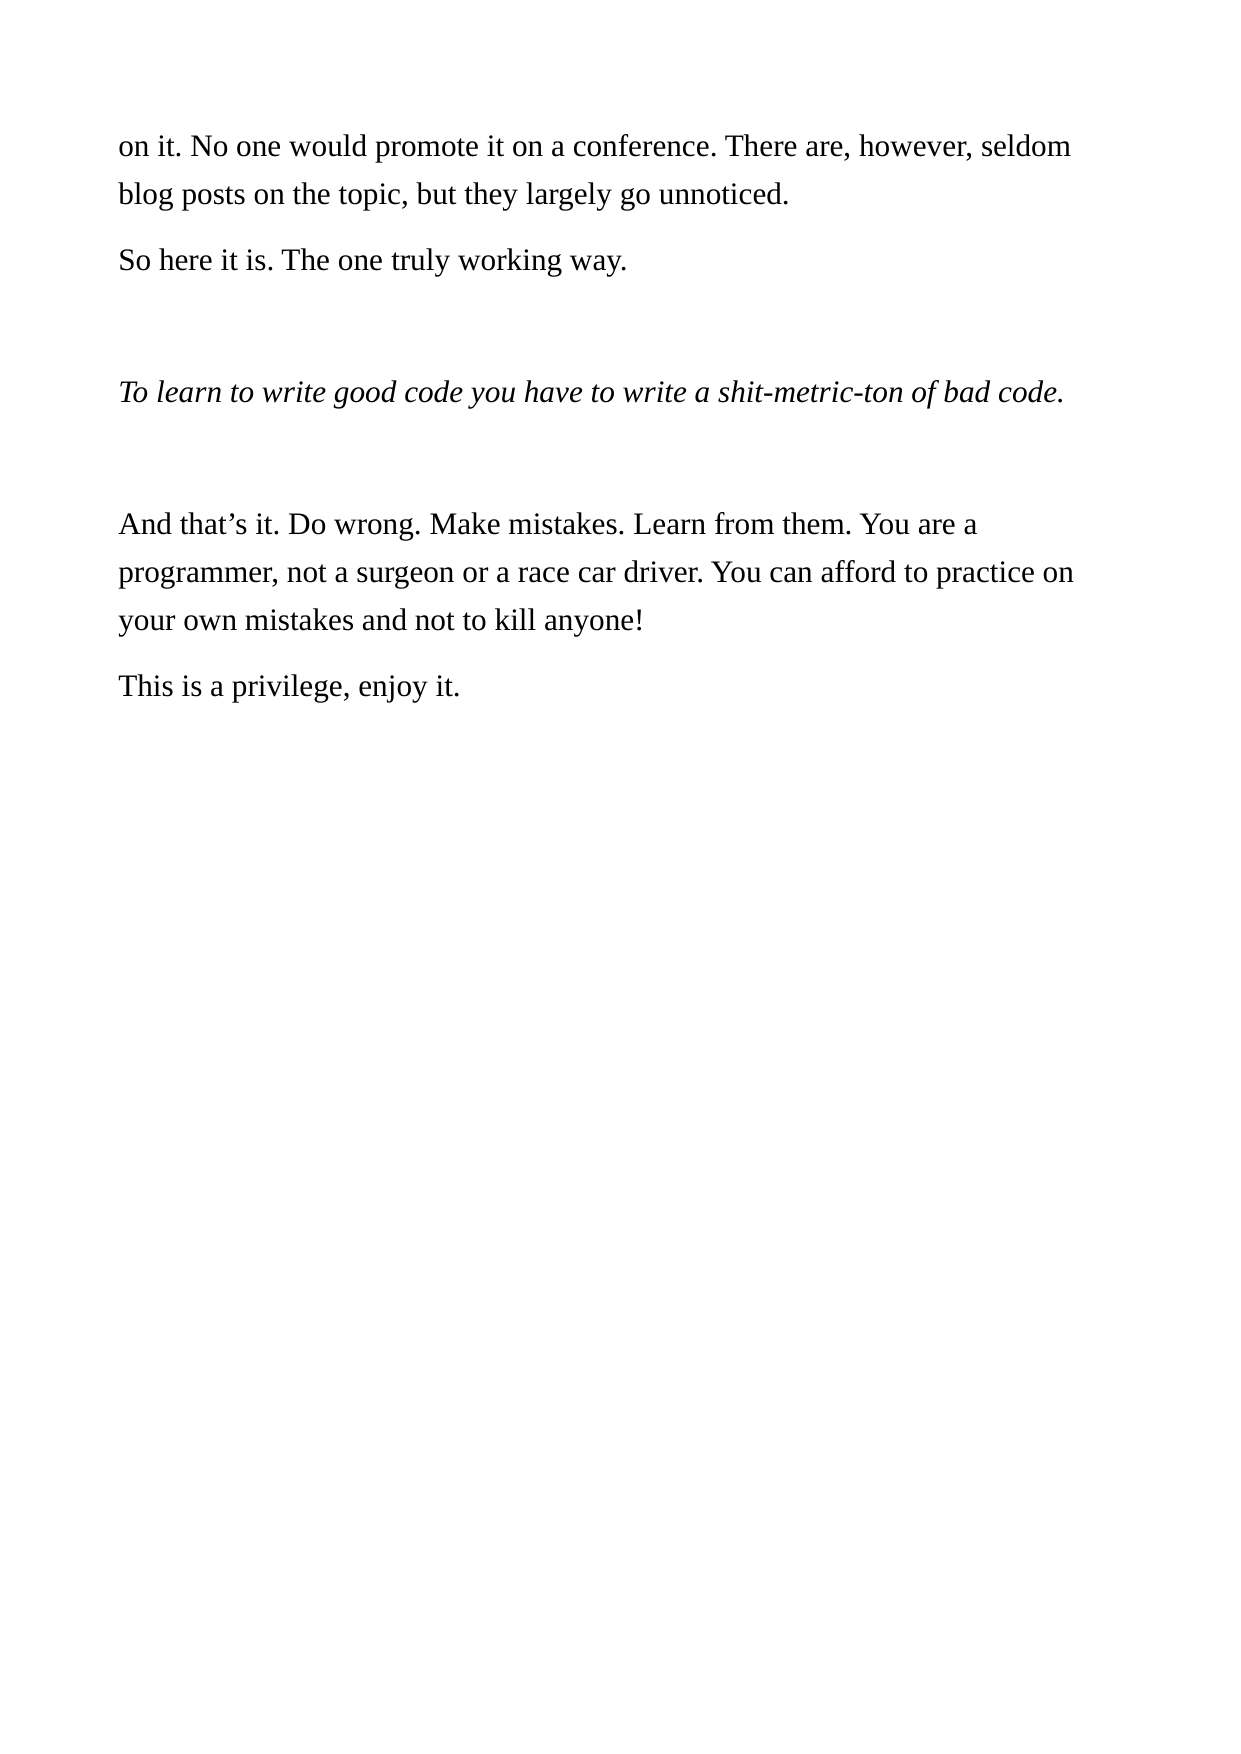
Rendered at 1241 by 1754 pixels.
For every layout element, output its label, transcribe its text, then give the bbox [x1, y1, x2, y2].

text And that’s it. Do wrong. Make mistakes. Learn from them. You are a programmer, not a surgeon or a race car driver. You can afford to practice on your own mistakes and not to kill anyone! [118, 496, 1122, 640]
text This is a privilege, enjoy it. [118, 658, 1122, 706]
text To learn to write good code you have to write a shit-metric-ton of bad code. [118, 364, 1122, 412]
text on it. No one would promote it on a conference. There are, however, seldom blog posts on the topic, but they largely go unnoticed. [118, 118, 1122, 214]
text So here it is. The one truly working way. [118, 232, 1122, 280]
